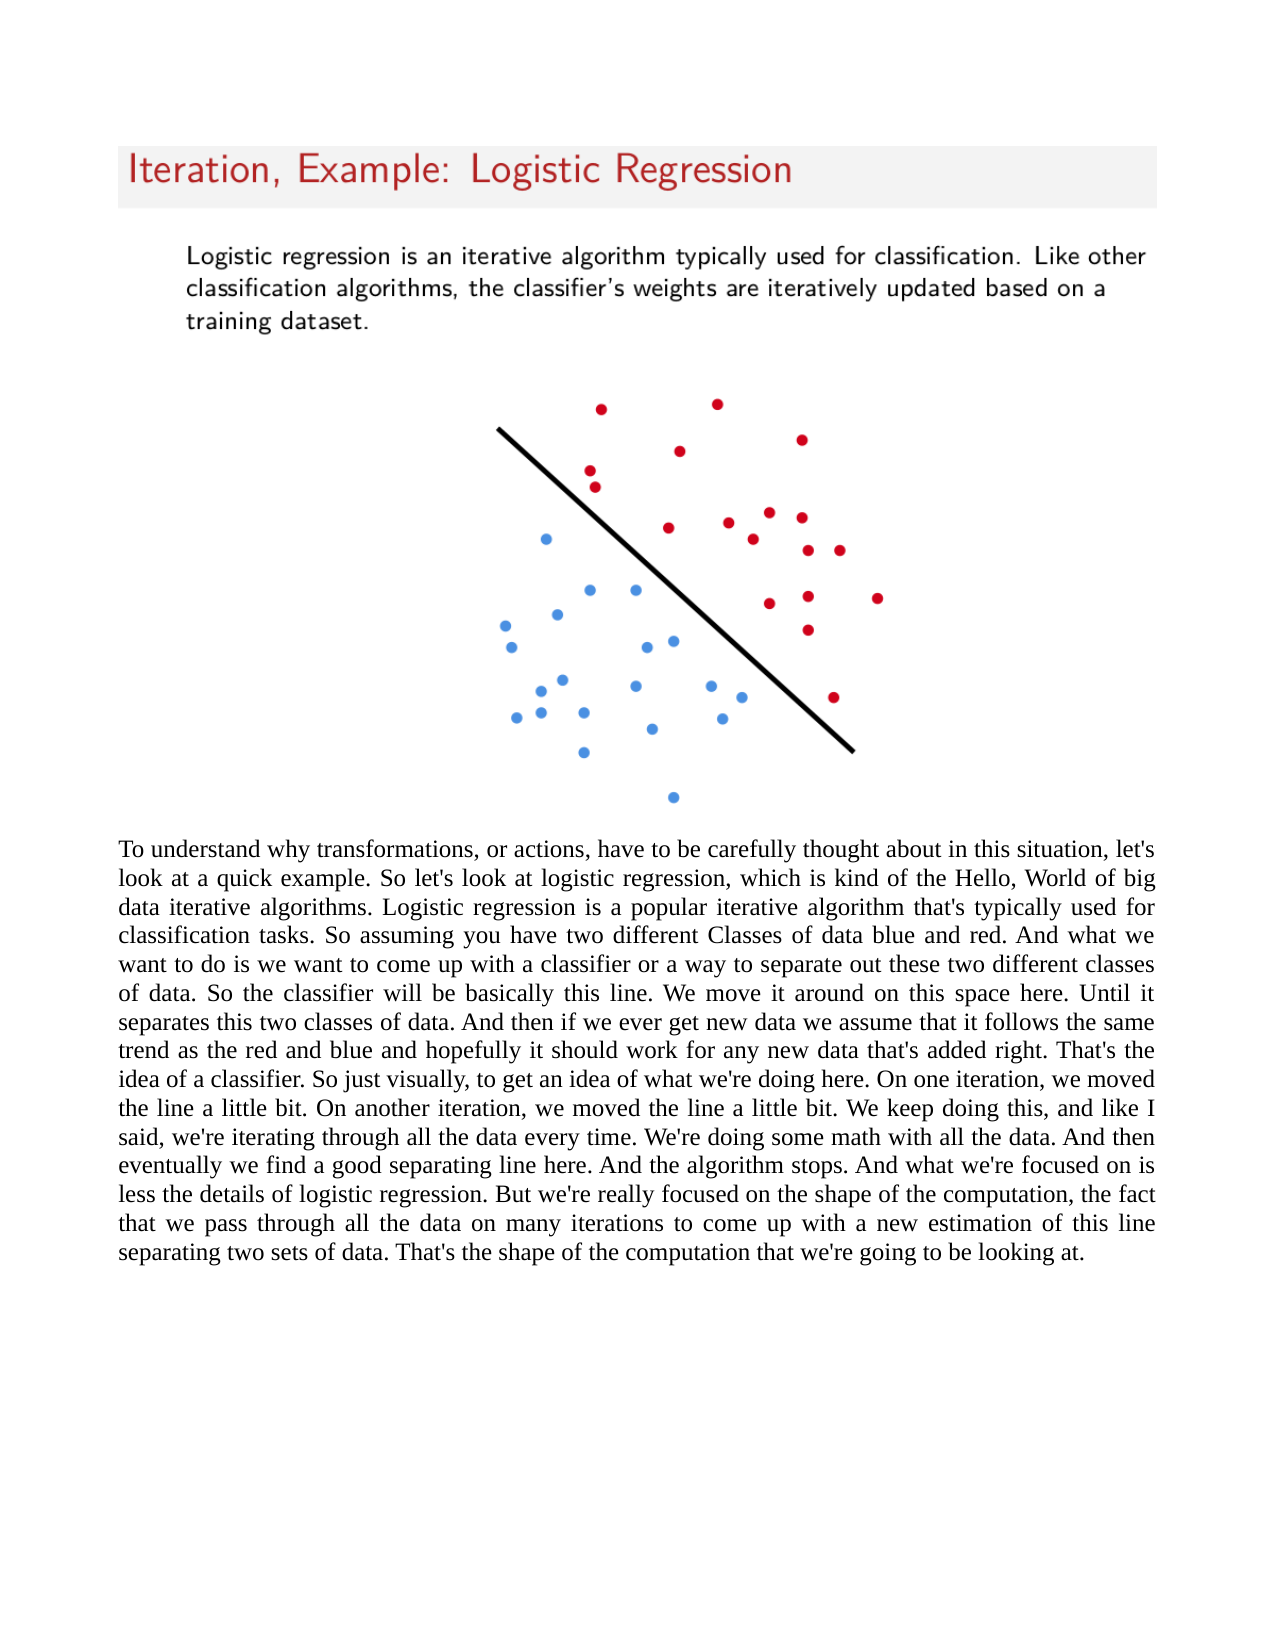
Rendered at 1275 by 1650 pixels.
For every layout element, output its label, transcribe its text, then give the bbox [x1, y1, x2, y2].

picture [118, 146, 1157, 806]
text To understand why transformations, or actions, have to be carefully thought about in this situation, let's look at a quick example. So let's look at logistic regression, which is kind of the Hello, World of big data iterative algorithms. Logistic regression is a popular iterative algorithm that's typically used for classification tasks. So assuming you have two different Classes of data blue and red. And what we want to do is we want to come up with a classifier or a way to separate out these two different classes of data. So the classifier will be basically this line. We move it around on this space here. Until it separates this two classes of data. And then if we ever get new data we assume that it follows the same trend as the red and blue and hopefully it should work for any new data that's added right. That's the idea of a classifier. So just visually, to get an idea of what we're doing here. On one iteration, we moved the line a little bit. On another iteration, we moved the line a little bit. We keep doing this, and like I said, we're iterating through all the data every time. We're doing some math with all the data. And then eventually we find a good separating line here. And the algorithm stops. And what we're focused on is less the details of logistic regression. But we're really focused on the shape of the computation, the fact that we pass through all the data on many iterations to come up with a new estimation of this line separating two sets of data. That's the shape of the computation that we're going to be looking at. [118, 834, 1157, 1265]
